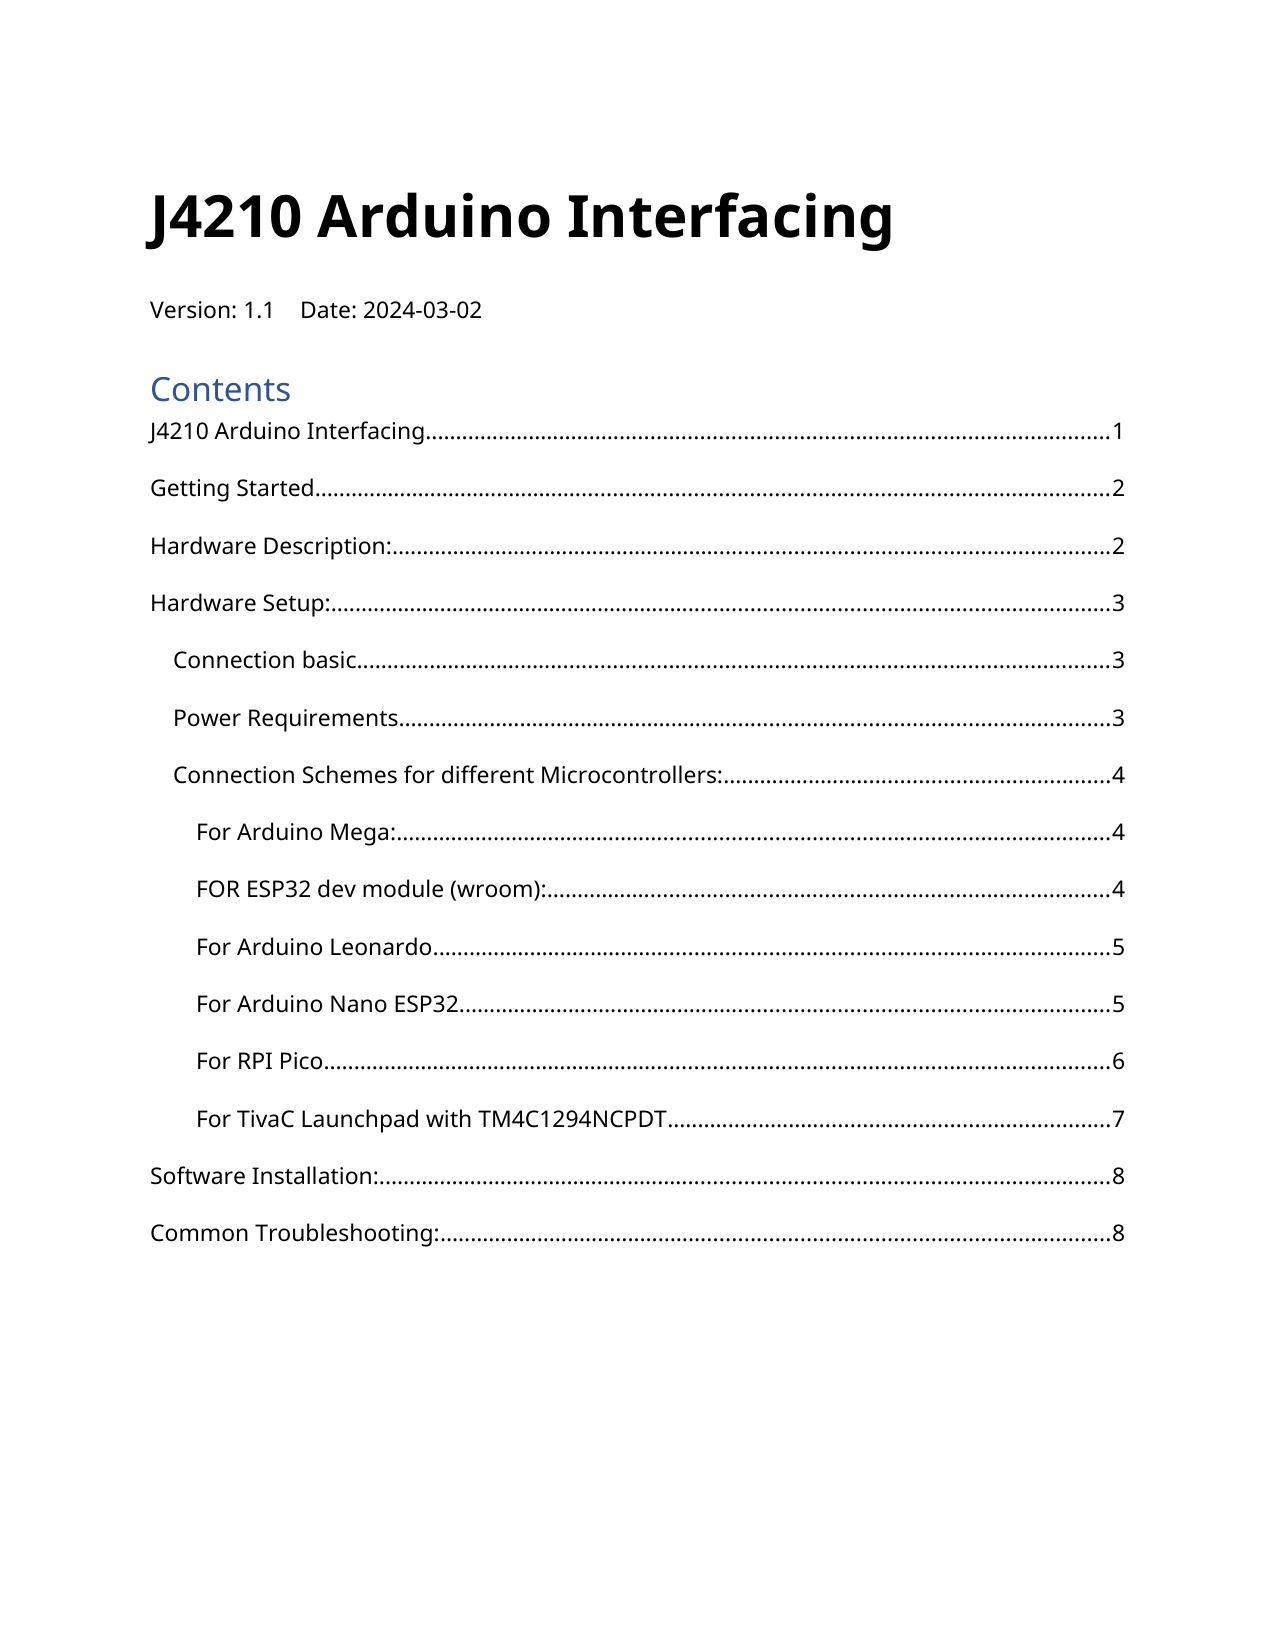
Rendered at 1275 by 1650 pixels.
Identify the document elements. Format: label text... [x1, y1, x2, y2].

text Version: 1.1 Date: 2024-03-02 [150, 294, 1125, 325]
subtitle J4210 Arduino Interfacing [150, 175, 1125, 254]
text Power Requirements 3 [173, 701, 1125, 733]
text For Arduino Mega: 4 [196, 816, 1125, 847]
text Software Installation: 8 [150, 1160, 1125, 1191]
text J4210 Arduino Interfacing 1 [150, 415, 1125, 446]
text For Arduino Nano ESP32 5 [196, 988, 1125, 1019]
text Hardware Description: 2 [150, 529, 1125, 561]
text Getting Started 2 [150, 472, 1125, 503]
text For RPI Pico 6 [196, 1045, 1125, 1076]
text For TivaC Launchpad with TM4C1294NCPDT 7 [196, 1102, 1125, 1134]
text FOR ESP32 dev module (wroom): 4 [196, 873, 1125, 904]
text Hardware Setup: 3 [150, 587, 1125, 618]
text Common Troubleshooting: 8 [150, 1217, 1125, 1248]
text For Arduino Leonardo 5 [196, 931, 1125, 962]
text Connection Schemes for different Microcontrollers: 4 [173, 759, 1125, 790]
text Connection basic 3 [173, 644, 1125, 675]
subtitle Contents [150, 366, 1125, 411]
